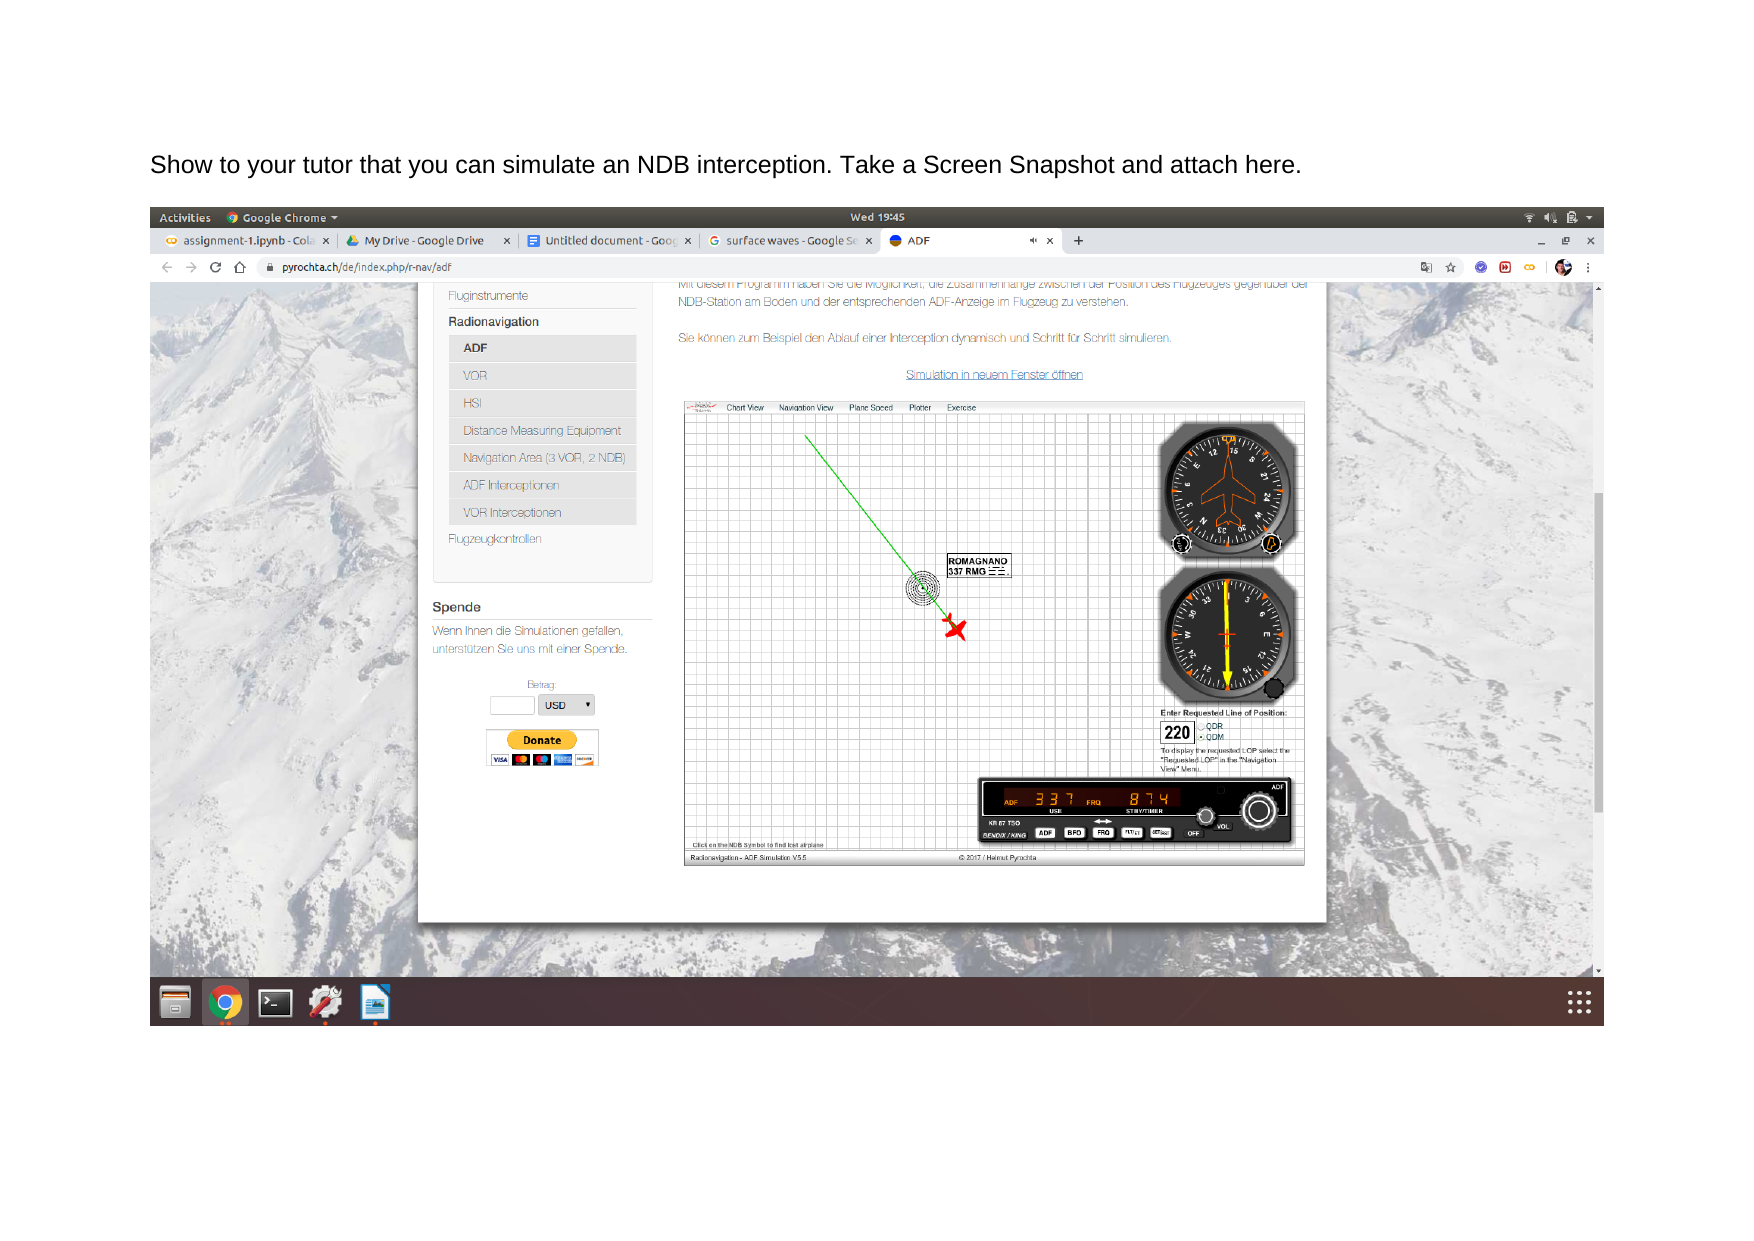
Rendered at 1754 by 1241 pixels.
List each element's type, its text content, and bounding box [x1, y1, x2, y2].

picture [150, 207, 1604, 1026]
subtitle Show to your tutor that you can simulate an NDB interception. Take a Screen Snapshot and attach here. [150, 150, 1604, 179]
